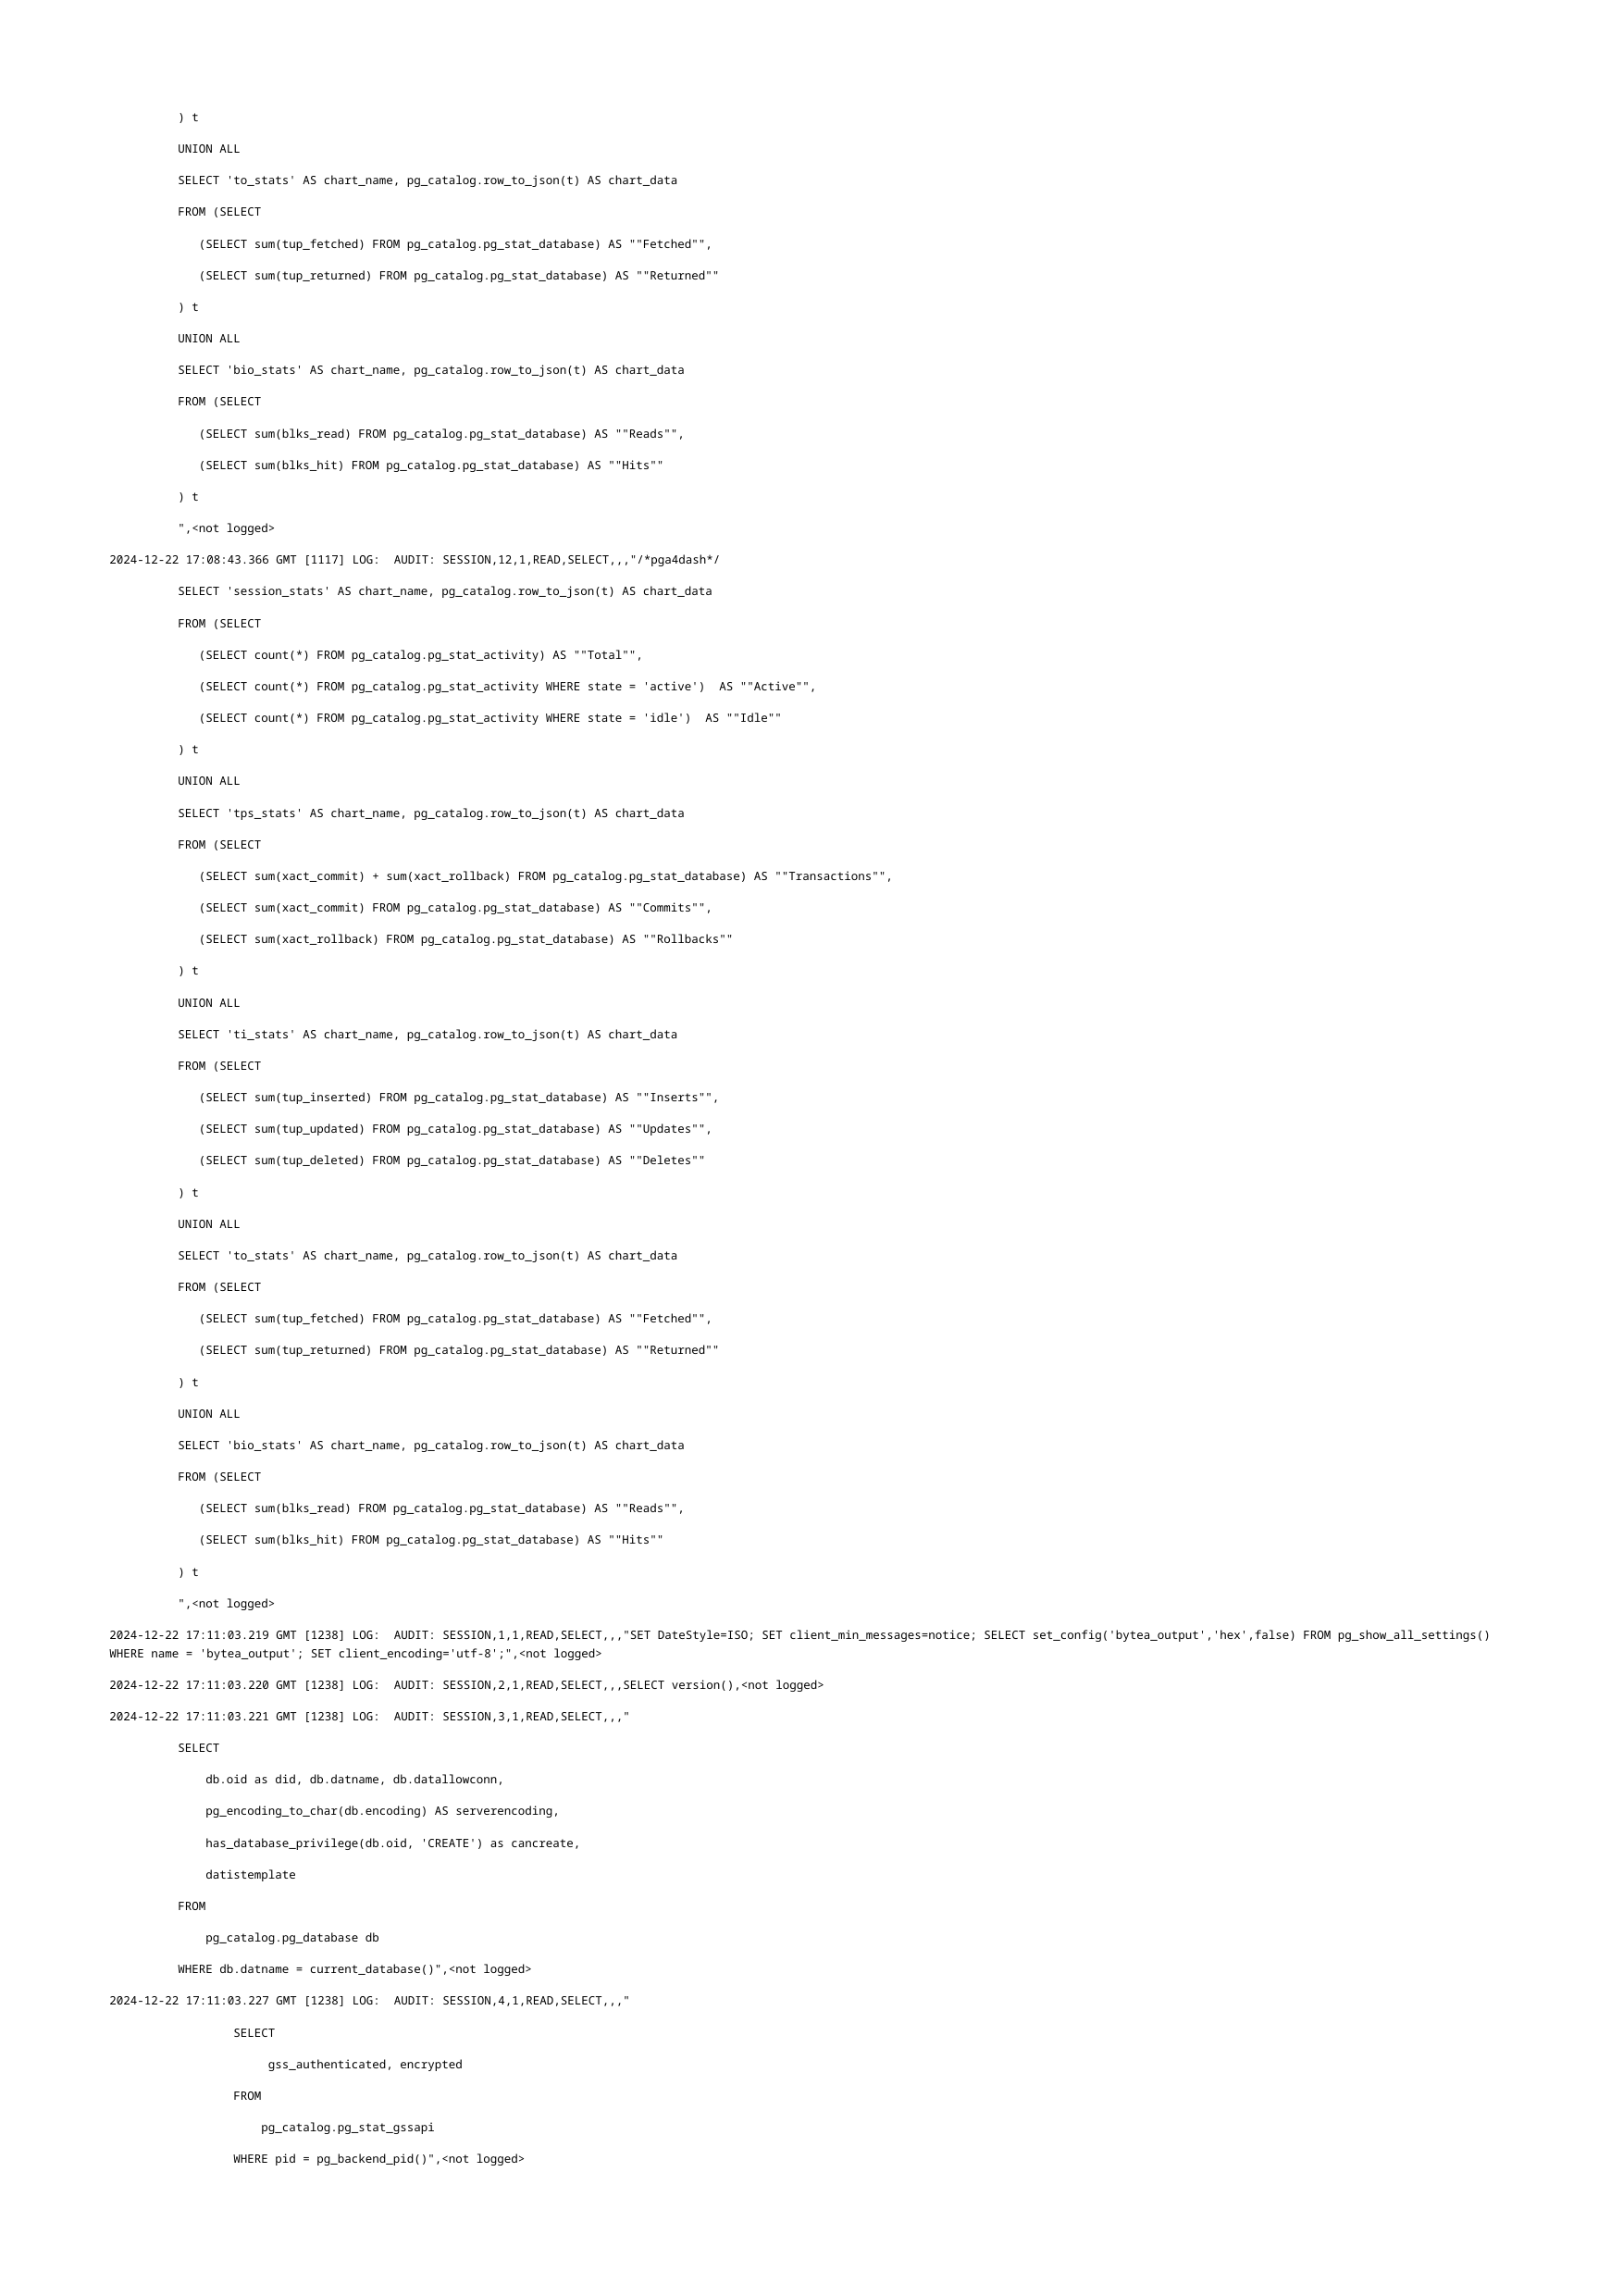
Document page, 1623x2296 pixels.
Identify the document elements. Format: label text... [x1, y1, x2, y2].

text pg_encoding_to_char(db.encoding) AS serverencoding, [109, 1803, 1514, 1819]
text 2024-12-22 17:11:03.219 GMT [1238] LOG: AUDIT: SESSION,1,1,READ,SELECT,,,"SET DateStyle=ISO; SET client_min_messages=notice; SELECT set_config('bytea_output','hex',false) FROM pg_show_all_settings() WHERE name = 'bytea_output'; SET client_encoding='utf-8';",<not logged> [109, 1627, 1514, 1661]
text (SELECT sum(tup_fetched) FROM pg_catalog.pg_stat_database) AS ""Fetched"", [109, 1310, 1514, 1326]
text (SELECT sum(tup_fetched) FROM pg_catalog.pg_stat_database) AS ""Fetched"", [109, 236, 1514, 252]
text SELECT [109, 1740, 1514, 1756]
text FROM (SELECT [109, 1279, 1514, 1295]
text db.oid as did, db.datname, db.datallowconn, [109, 1771, 1514, 1787]
text (SELECT sum(blks_read) FROM pg_catalog.pg_stat_database) AS ""Reads"", [109, 1500, 1514, 1516]
text WHERE db.datname = current_database()",<not logged> [109, 1961, 1514, 1977]
text WHERE pid = pg_backend_pid()",<not logged> [109, 2151, 1514, 2166]
text 2024-12-22 17:08:43.366 GMT [1117] LOG: AUDIT: SESSION,12,1,READ,SELECT,,,"/*pga4dash*/ [109, 552, 1514, 567]
text FROM [109, 1898, 1514, 1914]
text FROM (SELECT [109, 1058, 1514, 1074]
text gss_authenticated, encrypted [109, 2056, 1514, 2072]
text UNION ALL [109, 330, 1514, 346]
text SELECT 'tps_stats' AS chart_name, pg_catalog.row_to_json(t) AS chart_data [109, 805, 1514, 821]
text (SELECT count(*) FROM pg_catalog.pg_stat_activity WHERE state = 'idle') AS ""Idle"" [109, 710, 1514, 726]
text ",<not logged> [109, 520, 1514, 536]
text pg_catalog.pg_database db [109, 1930, 1514, 1945]
text UNION ALL [109, 141, 1514, 156]
text FROM (SELECT [109, 394, 1514, 410]
text ) t [109, 489, 1514, 504]
text UNION ALL [109, 774, 1514, 789]
text (SELECT sum(tup_returned) FROM pg_catalog.pg_stat_database) AS ""Returned"" [109, 267, 1514, 283]
text ) t [109, 109, 1514, 125]
text (SELECT sum(xact_commit) + sum(xact_rollback) FROM pg_catalog.pg_stat_database) AS ""Transactions"", [109, 868, 1514, 884]
text ",<not logged> [109, 1595, 1514, 1611]
text FROM (SELECT [109, 205, 1514, 220]
text 2024-12-22 17:11:03.221 GMT [1238] LOG: AUDIT: SESSION,3,1,READ,SELECT,,," [109, 1708, 1514, 1724]
text ) t [109, 741, 1514, 757]
text UNION ALL [109, 995, 1514, 1011]
text (SELECT sum(blks_read) FROM pg_catalog.pg_stat_database) AS ""Reads"", [109, 426, 1514, 441]
text datistemplate [109, 1867, 1514, 1882]
text 2024-12-22 17:11:03.220 GMT [1238] LOG: AUDIT: SESSION,2,1,READ,SELECT,,,SELECT version(),<not logged> [109, 1677, 1514, 1693]
text pg_catalog.pg_stat_gssapi [109, 2119, 1514, 2135]
text (SELECT sum(xact_rollback) FROM pg_catalog.pg_stat_database) AS ""Rollbacks"" [109, 931, 1514, 947]
text SELECT 'bio_stats' AS chart_name, pg_catalog.row_to_json(t) AS chart_data [109, 1437, 1514, 1453]
text UNION ALL [109, 1406, 1514, 1421]
text FROM (SELECT [109, 1469, 1514, 1484]
text SELECT 'bio_stats' AS chart_name, pg_catalog.row_to_json(t) AS chart_data [109, 362, 1514, 378]
text ) t [109, 1374, 1514, 1390]
text SELECT [109, 2025, 1514, 2041]
text ) t [109, 963, 1514, 979]
text (SELECT count(*) FROM pg_catalog.pg_stat_activity WHERE state = 'active') AS ""Active"", [109, 678, 1514, 694]
text (SELECT sum(tup_deleted) FROM pg_catalog.pg_stat_database) AS ""Deletes"" [109, 1153, 1514, 1169]
text (SELECT sum(tup_returned) FROM pg_catalog.pg_stat_database) AS ""Returned"" [109, 1343, 1514, 1359]
text SELECT 'ti_stats' AS chart_name, pg_catalog.row_to_json(t) AS chart_data [109, 1026, 1514, 1042]
text ) t [109, 299, 1514, 315]
text (SELECT count(*) FROM pg_catalog.pg_stat_activity) AS ""Total"", [109, 647, 1514, 663]
text (SELECT sum(tup_updated) FROM pg_catalog.pg_stat_database) AS ""Updates"", [109, 1121, 1514, 1136]
text SELECT 'session_stats' AS chart_name, pg_catalog.row_to_json(t) AS chart_data [109, 584, 1514, 600]
text has_database_privilege(db.oid, 'CREATE') as cancreate, [109, 1835, 1514, 1851]
text SELECT 'to_stats' AS chart_name, pg_catalog.row_to_json(t) AS chart_data [109, 1247, 1514, 1263]
text ) t [109, 1564, 1514, 1580]
text UNION ALL [109, 1216, 1514, 1232]
text (SELECT sum(xact_commit) FROM pg_catalog.pg_stat_database) AS ""Commits"", [109, 900, 1514, 915]
text (SELECT sum(blks_hit) FROM pg_catalog.pg_stat_database) AS ""Hits"" [109, 457, 1514, 473]
text (SELECT sum(blks_hit) FROM pg_catalog.pg_stat_database) AS ""Hits"" [109, 1533, 1514, 1548]
text FROM (SELECT [109, 837, 1514, 852]
text (SELECT sum(tup_inserted) FROM pg_catalog.pg_stat_database) AS ""Inserts"", [109, 1089, 1514, 1105]
text FROM (SELECT [109, 615, 1514, 631]
text ) t [109, 1185, 1514, 1200]
text SELECT 'to_stats' AS chart_name, pg_catalog.row_to_json(t) AS chart_data [109, 172, 1514, 188]
text 2024-12-22 17:11:03.227 GMT [1238] LOG: AUDIT: SESSION,4,1,READ,SELECT,,," [109, 1992, 1514, 2009]
text FROM [109, 2088, 1514, 2104]
